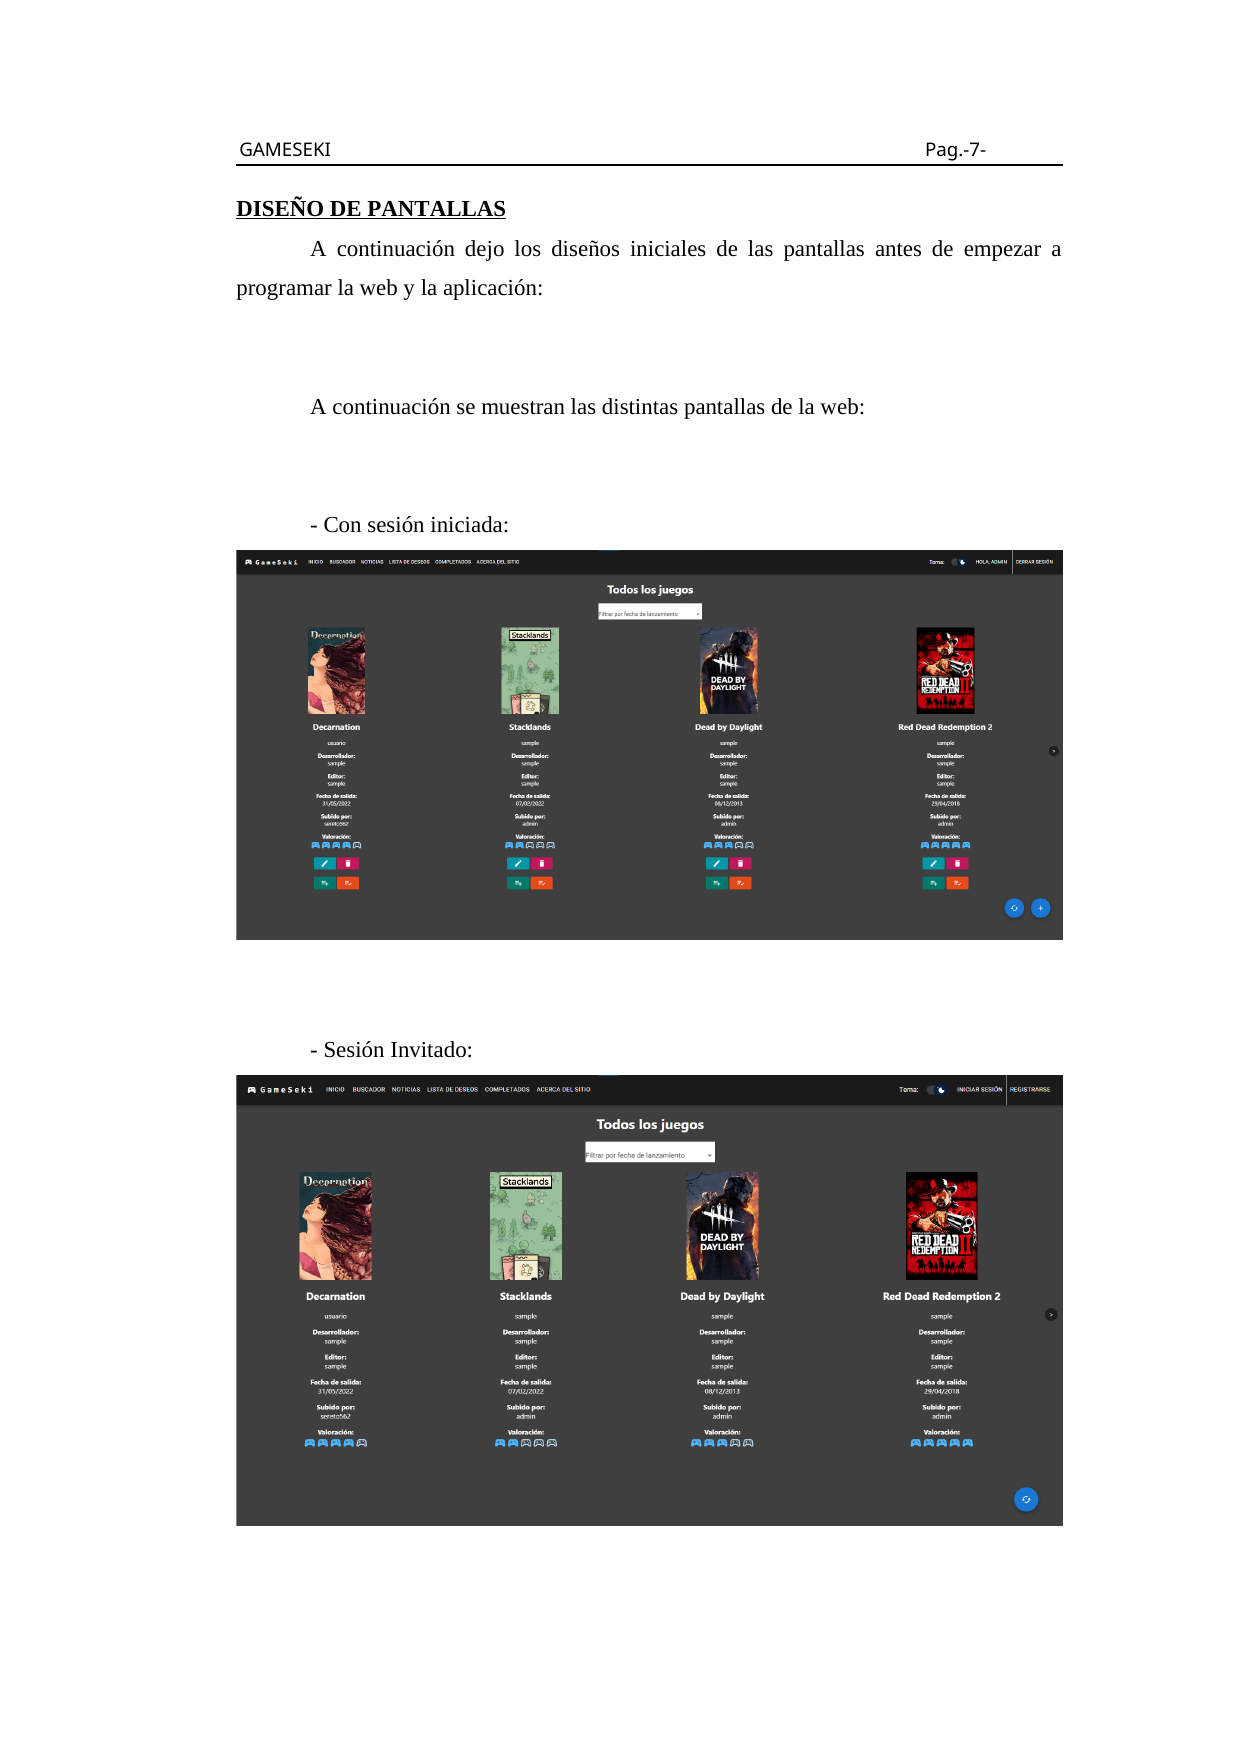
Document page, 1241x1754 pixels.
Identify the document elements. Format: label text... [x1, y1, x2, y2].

picture [236, 1075, 1063, 1526]
text A continuación se muestran las distintas pantallas de la web: [236, 393, 1063, 419]
text DISEÑO DE PANTALLAS [236, 195, 1063, 222]
text - Sesión Invitado: [236, 1036, 1063, 1063]
picture [236, 550, 1063, 940]
text - Con sesión iniciada: [236, 511, 1063, 537]
text A continuación dejo los diseños iniciales de las pantallas antes de empezar a programar la web y la aplicación: [236, 235, 1063, 301]
